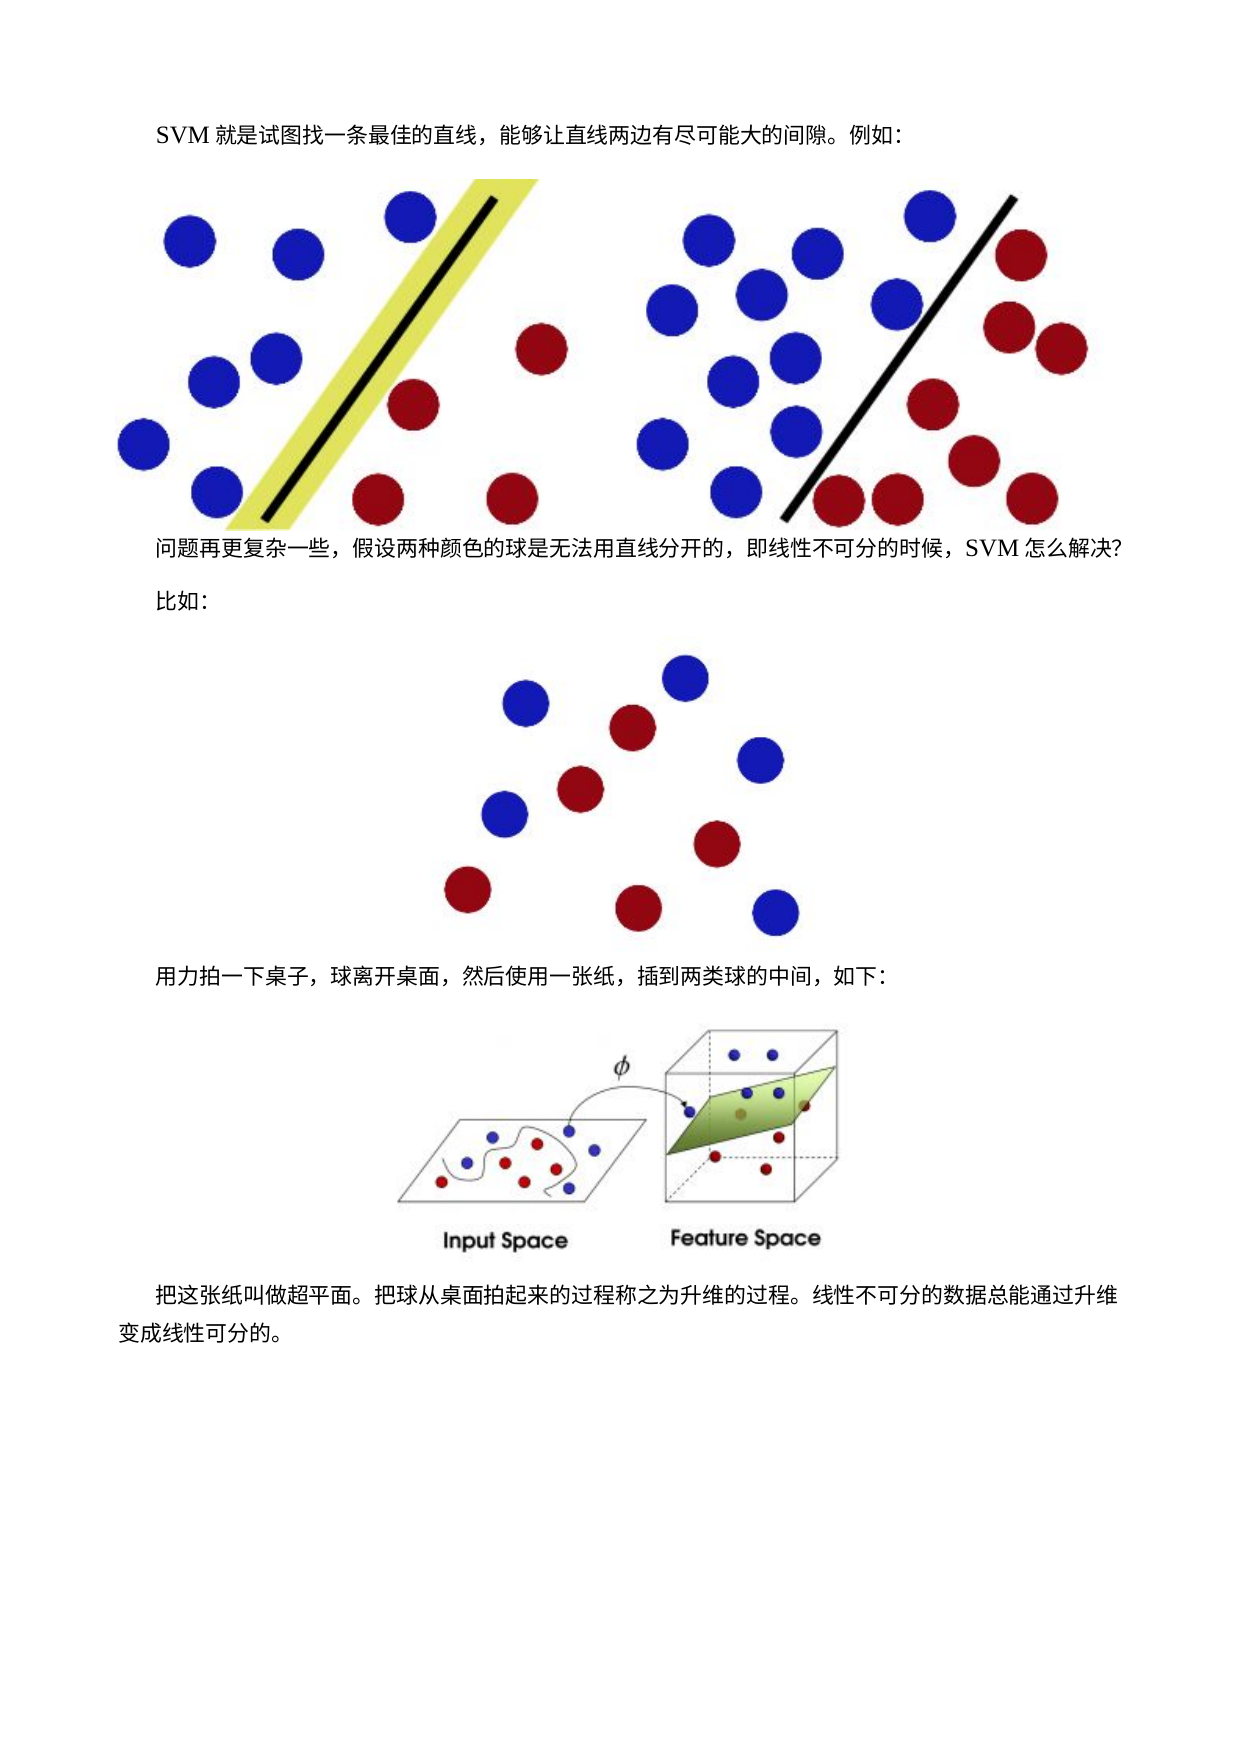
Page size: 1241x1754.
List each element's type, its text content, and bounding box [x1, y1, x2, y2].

text 用力拍一下桌子，球离开桌面，然后使用一张纸，插到两类球的中间，如下： [118, 636, 1122, 991]
picture [385, 1011, 855, 1273]
picture [409, 636, 831, 953]
text SVM就是试图找一条最佳的直线，能够让直线两边有尽可能大的间隙。例如： [118, 118, 1122, 150]
text 问题再更复杂一些，假设两种颜色的球是无法用直线分开的，即线性不可分的时候，SVM怎么解决？ [118, 171, 1122, 563]
text 把这张纸叫做超平面。把球从桌面拍起来的过程称之为升维的过程。线性不可分的数据总能通过升维变成线性可分的。 [118, 1011, 1122, 1348]
picture [634, 178, 1104, 531]
text 比如： [118, 584, 1122, 616]
picture [115, 179, 584, 531]
